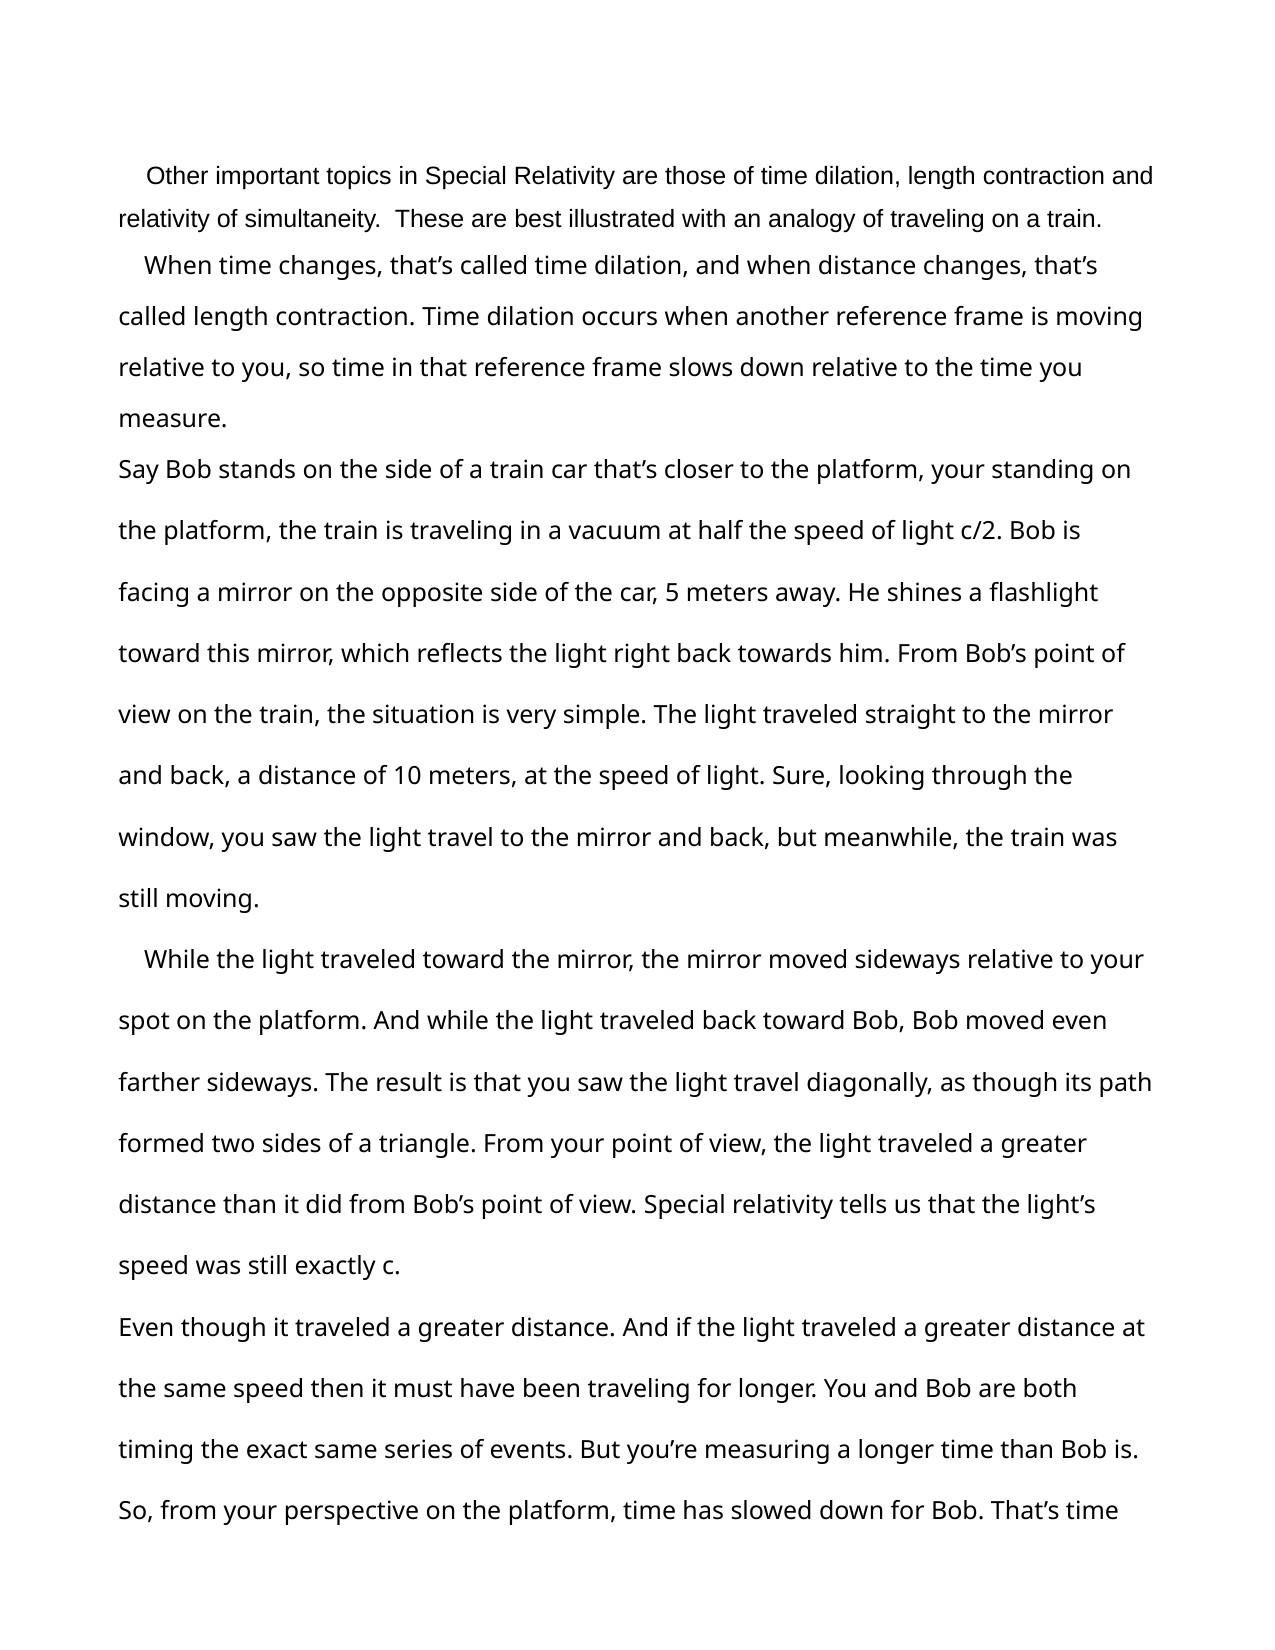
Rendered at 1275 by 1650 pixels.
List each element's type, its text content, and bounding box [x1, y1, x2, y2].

text Other important topics in Special Relativity are those of time dilation, length contraction and relativity of simultaneity. These are best illustrated with an analogy of traveling on a train. [118, 161, 1157, 233]
text Say Bob stands on the side of a train car that’s closer to the platform, your standing on the platform, the train is traveling in a vacuum at half the speed of light c/2. Bob is facing a mirror on the opposite side of the car, 5 meters away. He shines a flashlight toward this mirror, which reflects the light right back towards him. From Bob’s point of view on the train, the situation is very simple. The light traveled straight to the mirror and back, a distance of 10 meters, at the speed of light. Sure, looking through the window, you saw the light travel to the mirror and back, but meanwhile, the train was still moving. [118, 452, 1157, 914]
text When time changes, that’s called time dilation, and when distance changes, that’s called length contraction. Time dilation occurs when another reference frame is moving relative to you, so time in that reference frame slows down relative to the time you measure. [118, 247, 1157, 435]
text While the light traveled toward the mirror, the mirror moved sideways relative to your spot on the platform. And while the light traveled back toward Bob, Bob moved even farther sideways. The result is that you saw the light travel diagonally, as though its path formed two sides of a triangle. From your point of view, the light traveled a greater distance than it did from Bob’s point of view. Special relativity tells us that the light’s speed was still exactly c. [118, 942, 1157, 1282]
text Even though it traveled a greater distance. And if the light traveled a greater distance at the same speed then it must have been traveling for longer. You and Bob are both timing the exact same series of events. But you’re measuring a longer time than Bob is. So, from your perspective on the platform, time has slowed down for Bob. That’s time [118, 1309, 1157, 1527]
